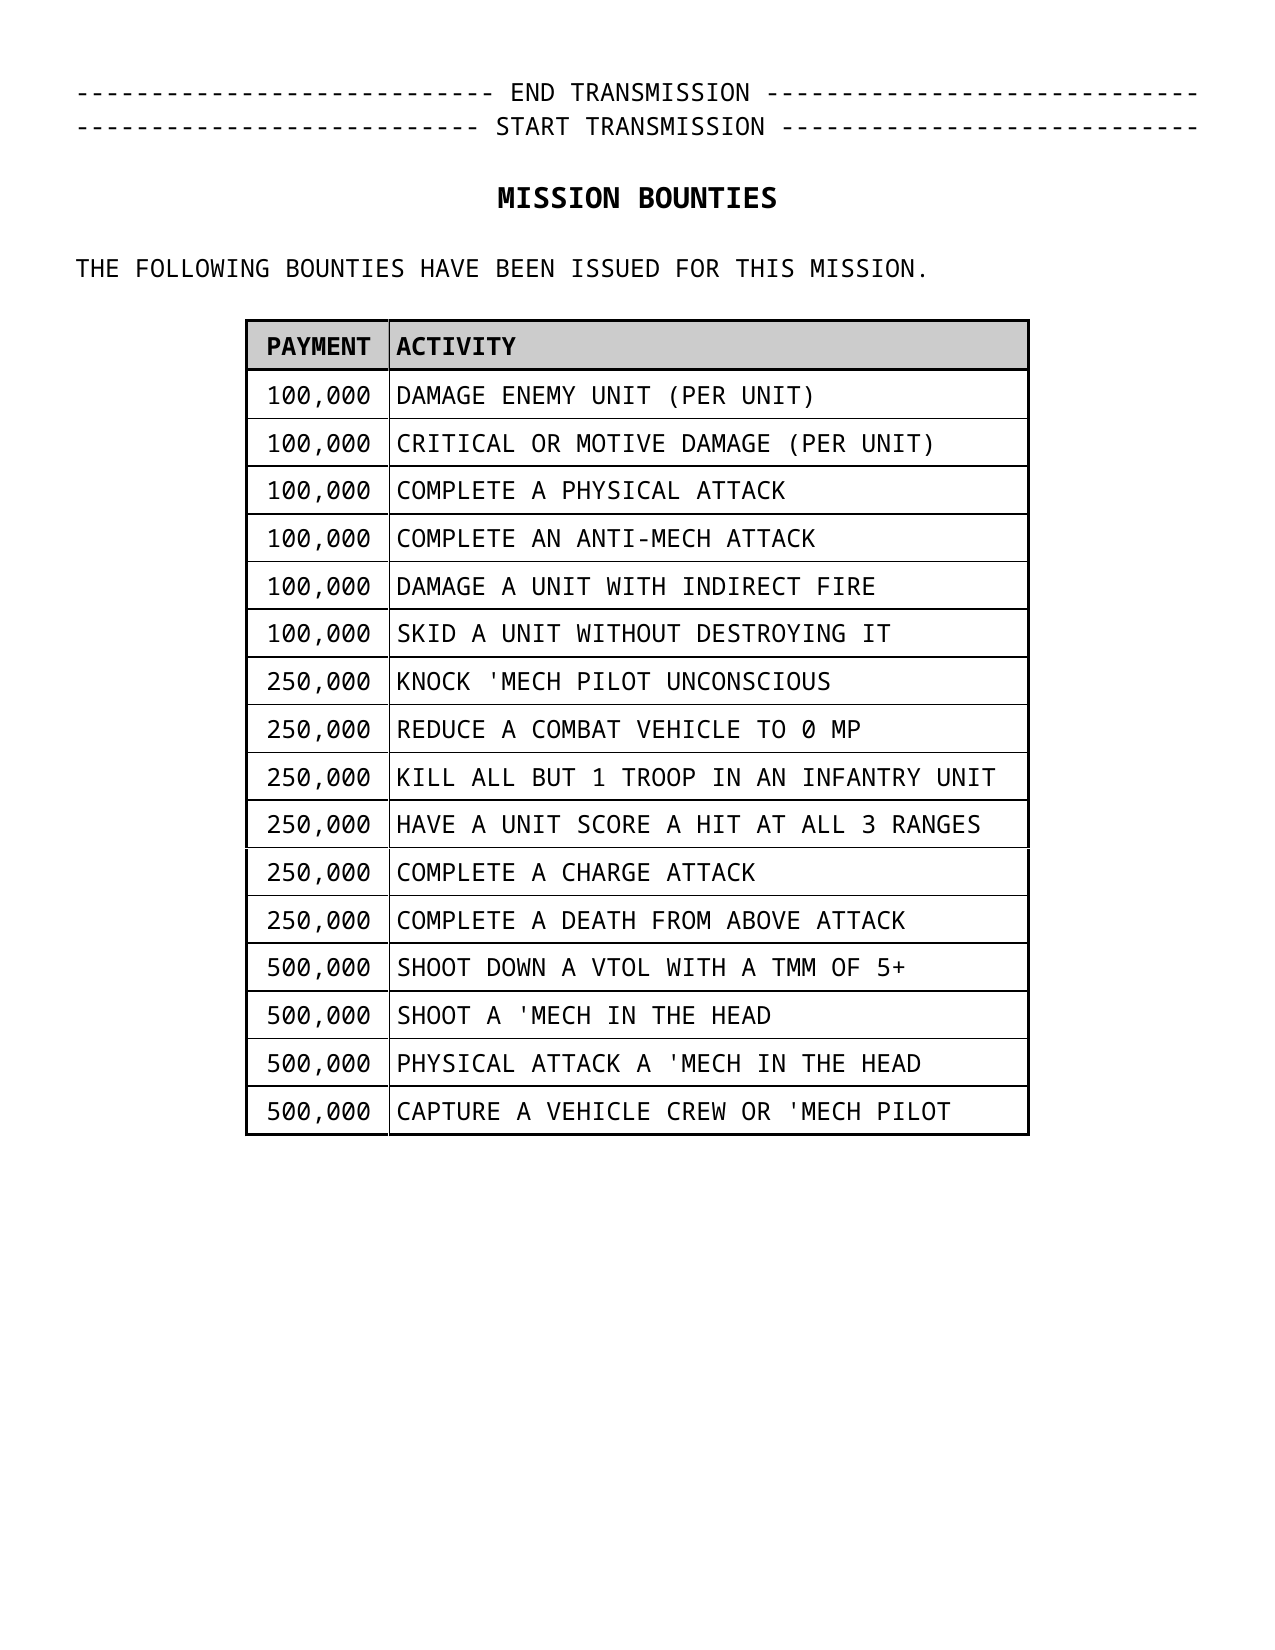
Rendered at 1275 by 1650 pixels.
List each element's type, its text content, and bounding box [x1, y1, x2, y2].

table_cell 250,000 [248, 896, 388, 942]
table_cell COMPLETE A DEATH FROM ABOVE ATTACK [390, 896, 1027, 942]
table_cell 100,000 [248, 371, 388, 418]
table_cell 500,000 [248, 1087, 388, 1133]
text ---------------------------- END TRANSMISSION ----------------------------- [75, 75, 1200, 109]
table_cell 250,000 [248, 753, 388, 799]
table_cell HAVE A UNIT SCORE A HIT AT ALL 3 RANGES [390, 801, 1027, 847]
table_cell CAPTURE A VEHICLE CREW OR 'MECH PILOT [390, 1087, 1027, 1133]
table_cell COMPLETE A CHARGE ATTACK [390, 849, 1027, 895]
table_cell 100,000 [248, 467, 388, 513]
table_cell 250,000 [248, 849, 388, 895]
table_cell DAMAGE A UNIT WITH INDIRECT FIRE [390, 562, 1027, 608]
table_cell COMPLETE A PHYSICAL ATTACK [390, 467, 1027, 513]
table_header PAYMENT [248, 322, 388, 368]
table_cell 100,000 [248, 419, 388, 465]
table_cell 250,000 [248, 658, 388, 704]
table_cell SHOOT DOWN A VTOL WITH A TMM OF 5+ [390, 944, 1027, 990]
table_cell 250,000 [248, 705, 388, 752]
table_cell DAMAGE ENEMY UNIT (PER UNIT) [390, 371, 1027, 418]
table_cell 500,000 [248, 992, 388, 1038]
table_cell 100,000 [248, 515, 388, 561]
table_header ACTIVITY [390, 322, 1027, 368]
table_cell 100,000 [248, 562, 388, 608]
table_cell 500,000 [248, 1039, 388, 1085]
table_cell SHOOT A 'MECH IN THE HEAD [390, 992, 1027, 1038]
table_cell KNOCK 'MECH PILOT UNCONSCIOUS [390, 658, 1027, 704]
text --------------------------- START TRANSMISSION ---------------------------- [75, 109, 1200, 143]
table_cell KILL ALL BUT 1 TROOP IN AN INFANTRY UNIT [390, 753, 1027, 799]
table_cell CRITICAL OR MOTIVE DAMAGE (PER UNIT) [390, 419, 1027, 465]
table_cell 250,000 [248, 801, 388, 847]
table_cell 500,000 [248, 944, 388, 990]
table_cell REDUCE A COMBAT VEHICLE TO 0 MP [390, 705, 1027, 752]
table_cell 100,000 [248, 610, 388, 656]
subtitle MISSION BOUNTIES [75, 177, 1200, 217]
text THE FOLLOWING BOUNTIES HAVE BEEN ISSUED FOR THIS MISSION. [75, 251, 1200, 285]
table_cell PHYSICAL ATTACK A 'MECH IN THE HEAD [390, 1039, 1027, 1085]
table_cell SKID A UNIT WITHOUT DESTROYING IT [390, 610, 1027, 656]
table_cell COMPLETE AN ANTI-MECH ATTACK [390, 515, 1027, 561]
